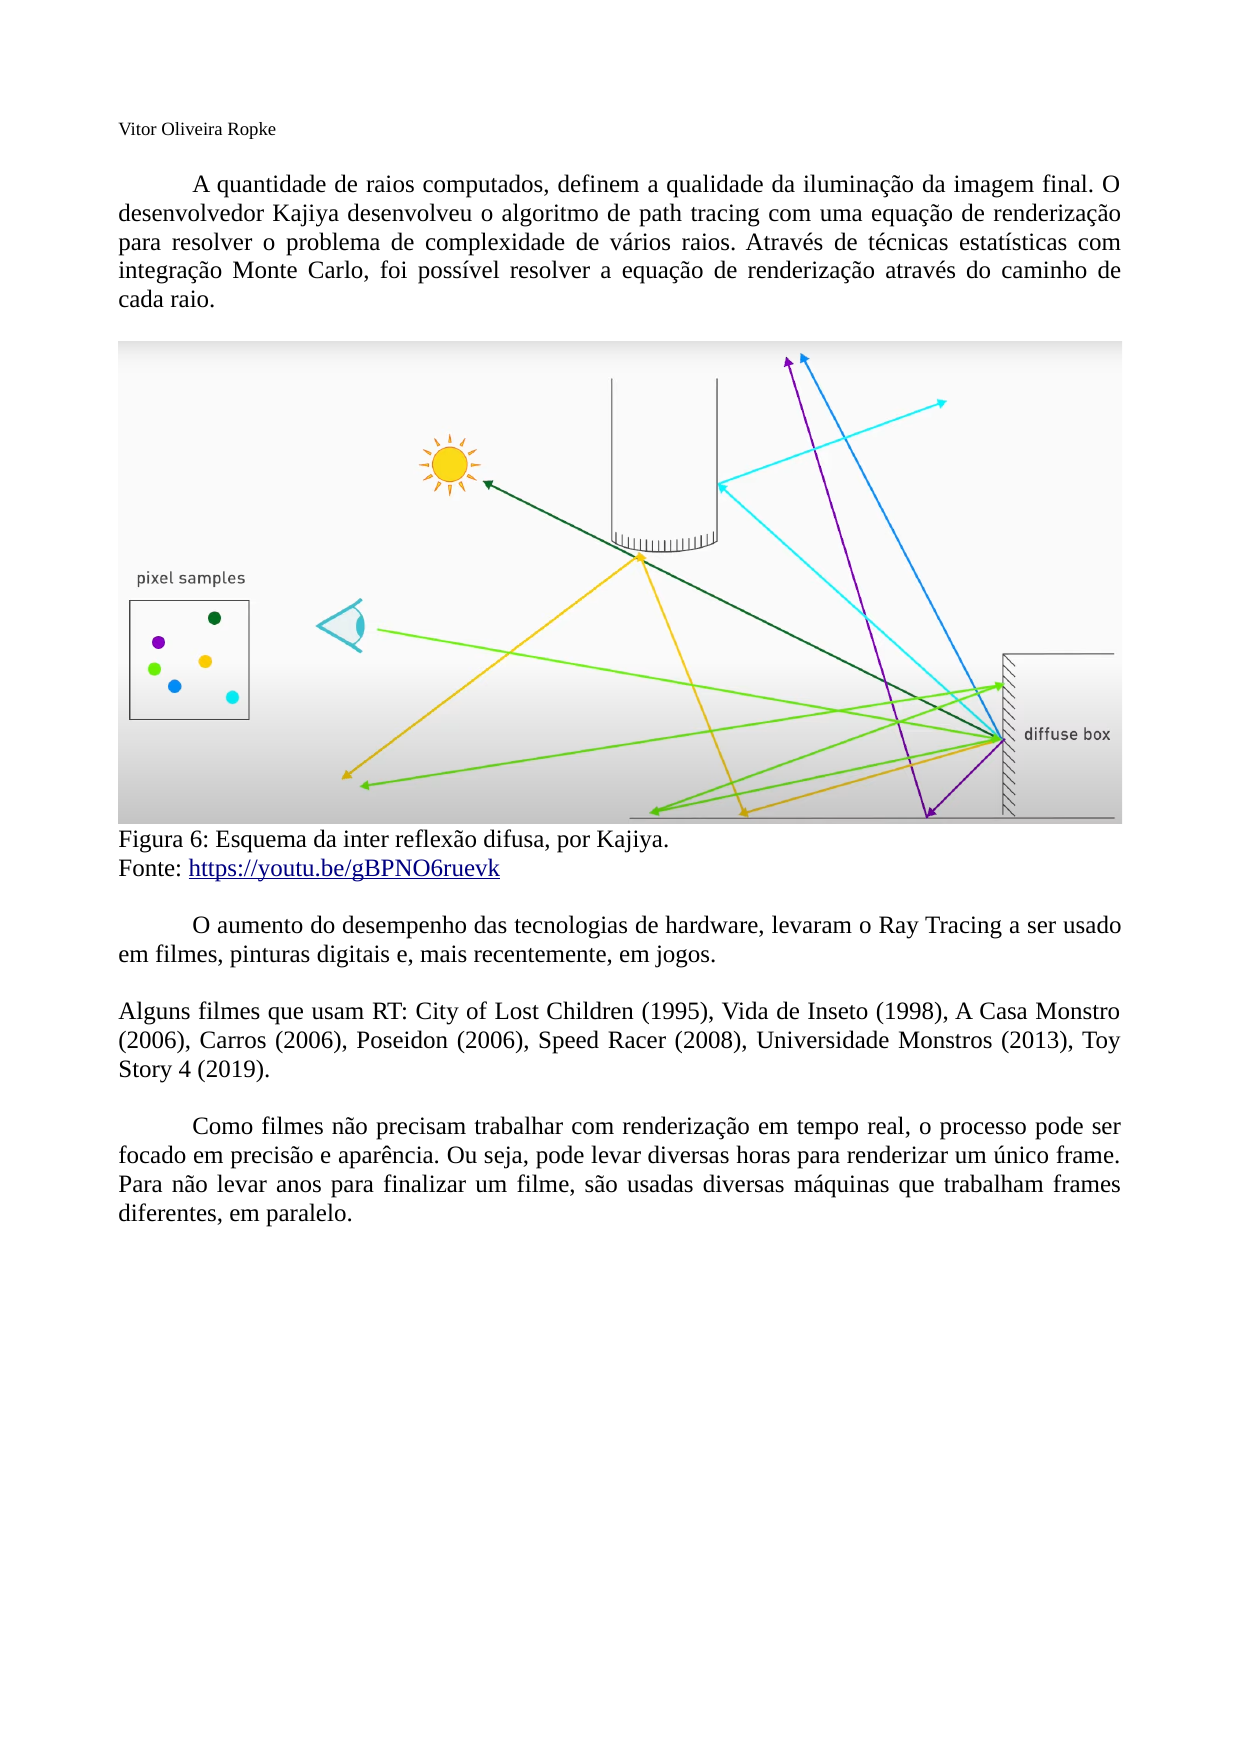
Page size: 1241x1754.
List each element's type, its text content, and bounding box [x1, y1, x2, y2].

text A quantidade de raios computados, definem a qualidade da iluminação da imagem final. O desenvolvedor Kajiya desenvolveu o algoritmo de path tracing com uma equação de renderização para resolver o problema de complexidade de vários raios. Através de técnicas estatísticas com integração Monte Carlo, foi possível resolver a equação de renderização através do caminho de cada raio. [118, 169, 1122, 313]
text Figura 6: Esquema da inter reflexão difusa, por Kajiya. [118, 824, 1122, 853]
text O aumento do desempenho das tecnologias de hardware, levaram o Ray Tracing a ser usado em filmes, pinturas digitais e, mais recentemente, em jogos. [118, 910, 1122, 968]
text Alguns filmes que usam RT: City of Lost Children (1995), Vida de Inseto (1998), A Casa Monstro (2006), Carros (2006), Poseidon (2006), Speed Racer (2008), Universidade Monstros (2013), Toy Story 4 (2019). [118, 996, 1122, 1083]
picture [118, 341, 1123, 824]
text Fonte: https://youtu.be/gBPNO6ruevk [118, 853, 1122, 881]
text Como filmes não precisam trabalhar com renderização em tempo real, o processo pode ser focado em precisão e aparência. Ou seja, pode levar diversas horas para renderizar um único frame. Para não levar anos para finalizar um filme, são usadas diversas máquinas que trabalham frames diferentes, em paralelo. [118, 1111, 1122, 1226]
